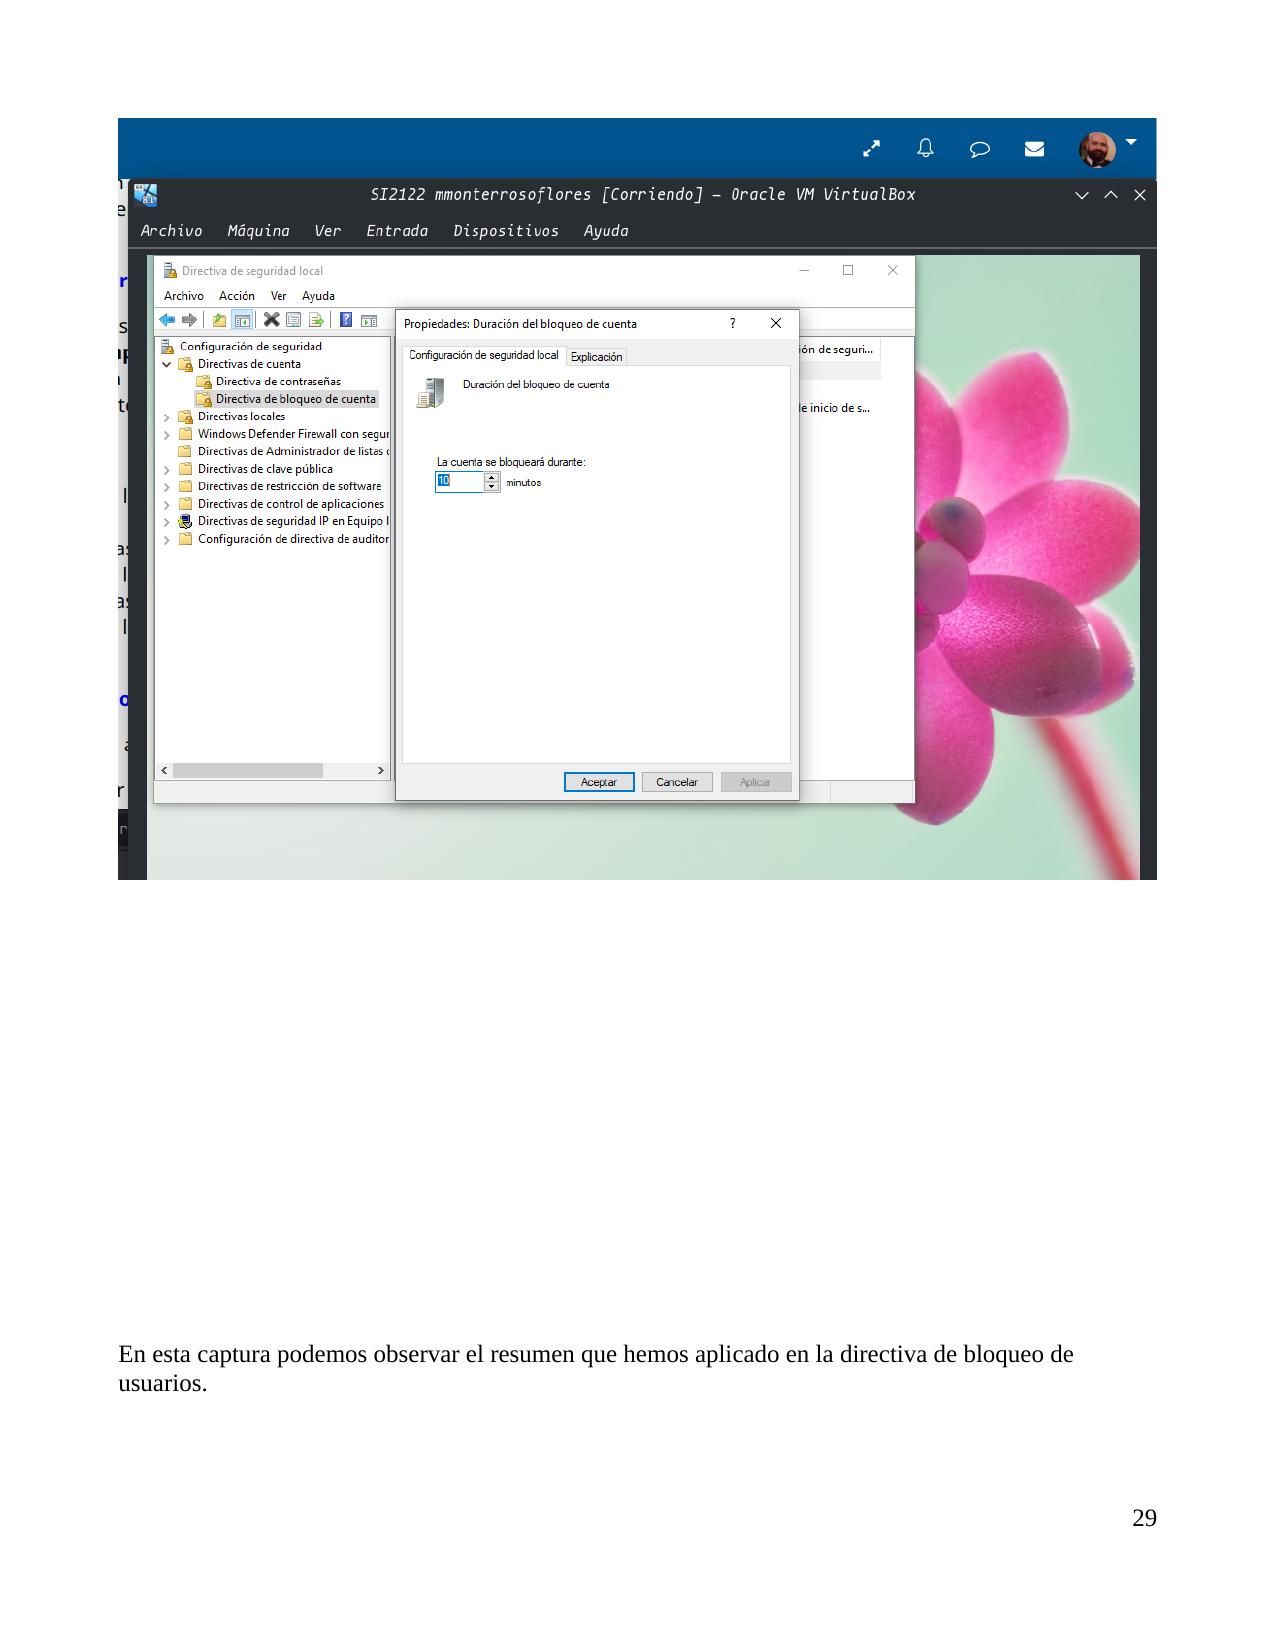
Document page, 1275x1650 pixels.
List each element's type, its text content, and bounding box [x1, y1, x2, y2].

table_header [118, 880, 1157, 908]
text En esta captura podemos observar el resumen que hemos aplicado en la directiva de bloqueo de usuarios. [118, 1339, 1157, 1397]
picture [118, 118, 1157, 880]
